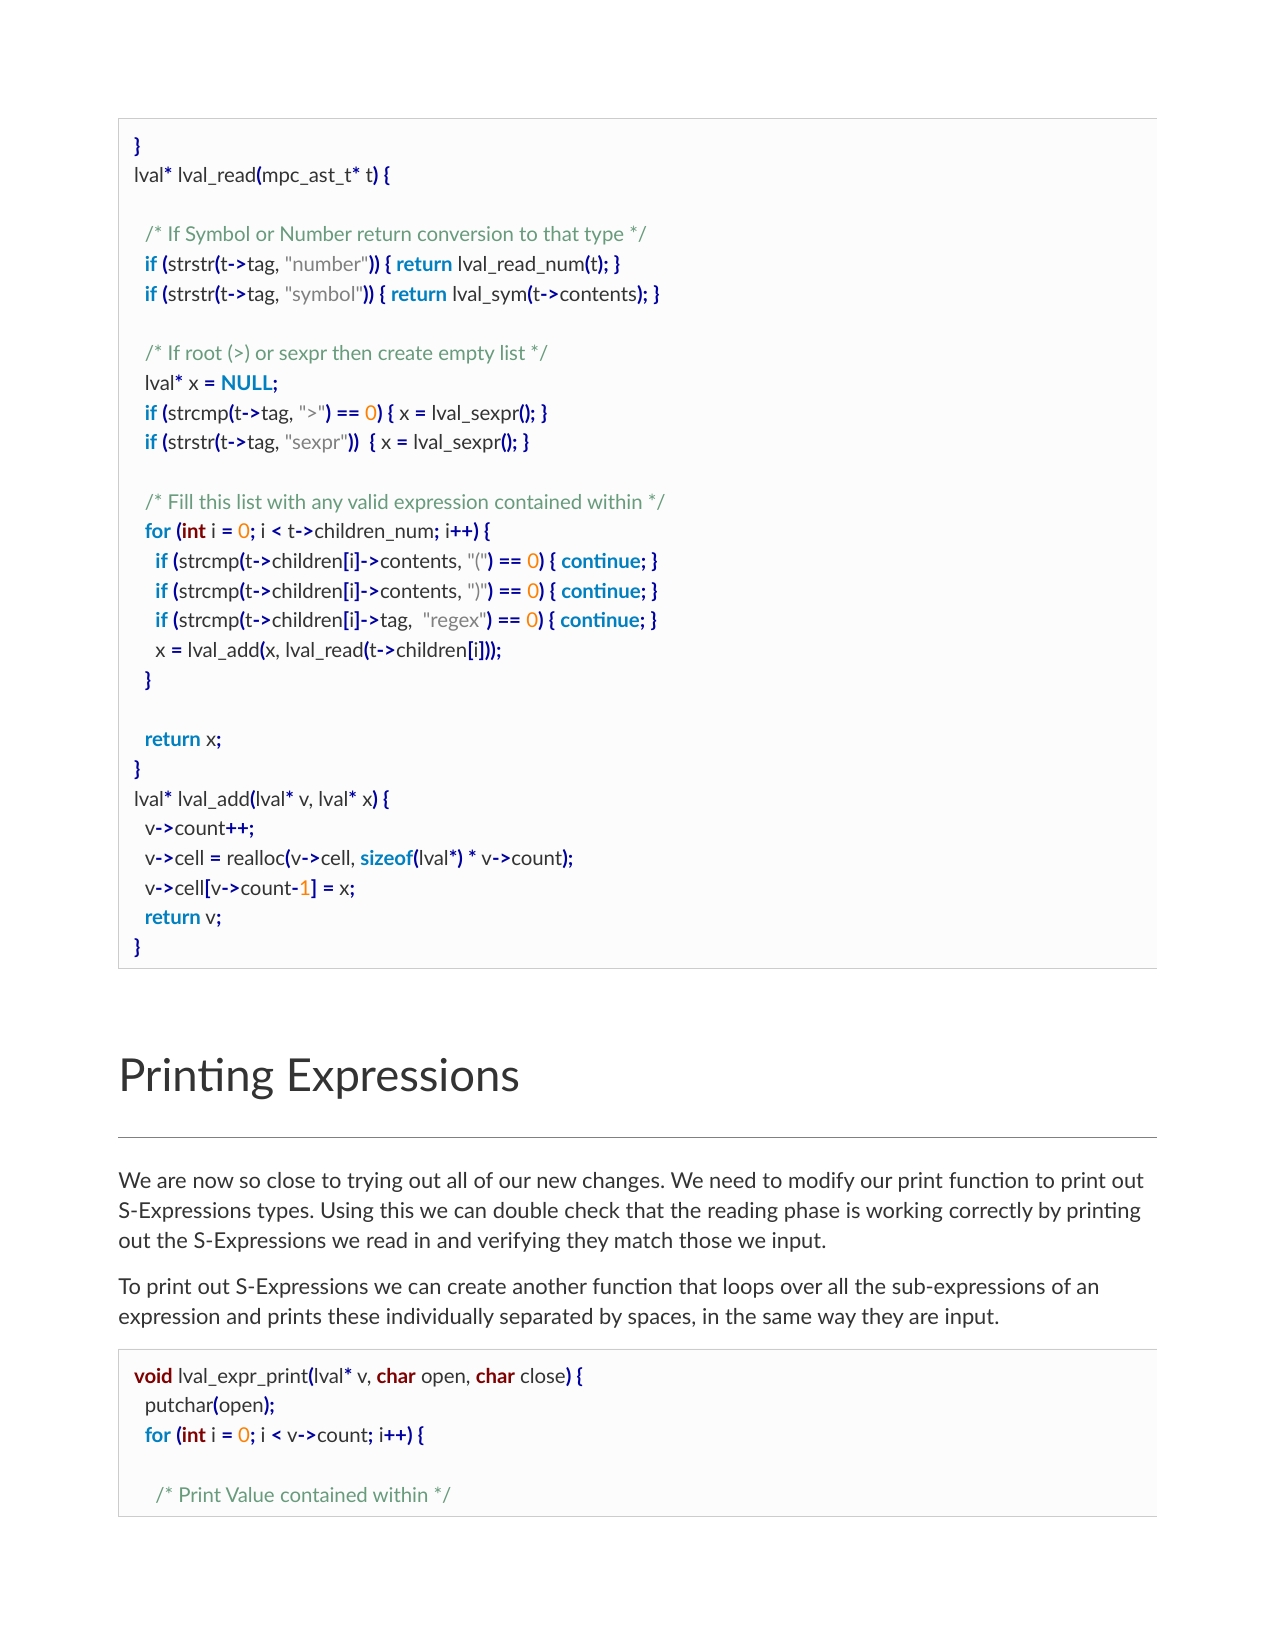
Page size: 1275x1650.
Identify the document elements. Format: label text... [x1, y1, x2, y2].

text } [119, 920, 1157, 968]
text /* If Symbol or Number return conversion to that type */ [119, 207, 1157, 237]
text return x; [119, 712, 1157, 742]
text if (strstr(t->tag, "symbol")) { return lval_sym(t->contents); } [119, 267, 1157, 296]
text /* If root (>) or sexpr then create empty list */ [119, 326, 1157, 356]
text putchar(open); [119, 1378, 1157, 1408]
text return v; [119, 890, 1157, 920]
text if (strcmp(t->children[i]->contents, "(") == 0) { continue; } [119, 534, 1157, 563]
text To print out S-Expressions we can create another function that loops over all the sub-expressions of an expression and prints these individually separated by spaces, in the same way they are input. [118, 1273, 1157, 1329]
text v->count++; [119, 801, 1157, 831]
text } [119, 119, 1157, 148]
text void lval_expr_print(lval* v, char open, char close) { [119, 1350, 1157, 1378]
text for (int i = 0; i < v->count; i++) { [119, 1408, 1157, 1438]
text lval* lval_read(mpc_ast_t* t) { [119, 148, 1157, 177]
text lval* x = NULL; [119, 356, 1157, 385]
text } [119, 742, 1157, 771]
text if (strcmp(t->children[i]->contents, ")") == 0) { continue; } [119, 563, 1157, 593]
text if (strcmp(t->tag, ">") == 0) { x = lval_sexpr(); } [119, 385, 1157, 415]
text if (strcmp(t->children[i]->tag, "regex") == 0) { continue; } [119, 593, 1157, 623]
text if (strstr(t->tag, "number")) { return lval_read_num(t); } [119, 237, 1157, 267]
text We are now so close to trying out all of our new changes. We need to modify our print function to print out S-Expressions types. Using this we can double check that the reading phase is working correctly by printing out the S-Expressions we read in and verifying they match those we input. [118, 1167, 1157, 1253]
text for (int i = 0; i < t->children_num; i++) { [119, 504, 1157, 534]
subtitle Printing Expressions [118, 1046, 1157, 1101]
text x = lval_add(x, lval_read(t->children[i])); [119, 623, 1157, 652]
text /* Fill this list with any valid expression contained within */ [119, 474, 1157, 504]
text v->cell[v->count-1] = x; [119, 860, 1157, 890]
text lval* lval_add(lval* v, lval* x) { [119, 771, 1157, 801]
text if (strstr(t->tag, "sexpr")) { x = lval_sexpr(); } [119, 415, 1157, 445]
text /* Print Value contained within */ [119, 1467, 1157, 1516]
text v->cell = realloc(v->cell, sizeof(lval*) * v->count); [119, 831, 1157, 860]
text } [119, 652, 1157, 682]
